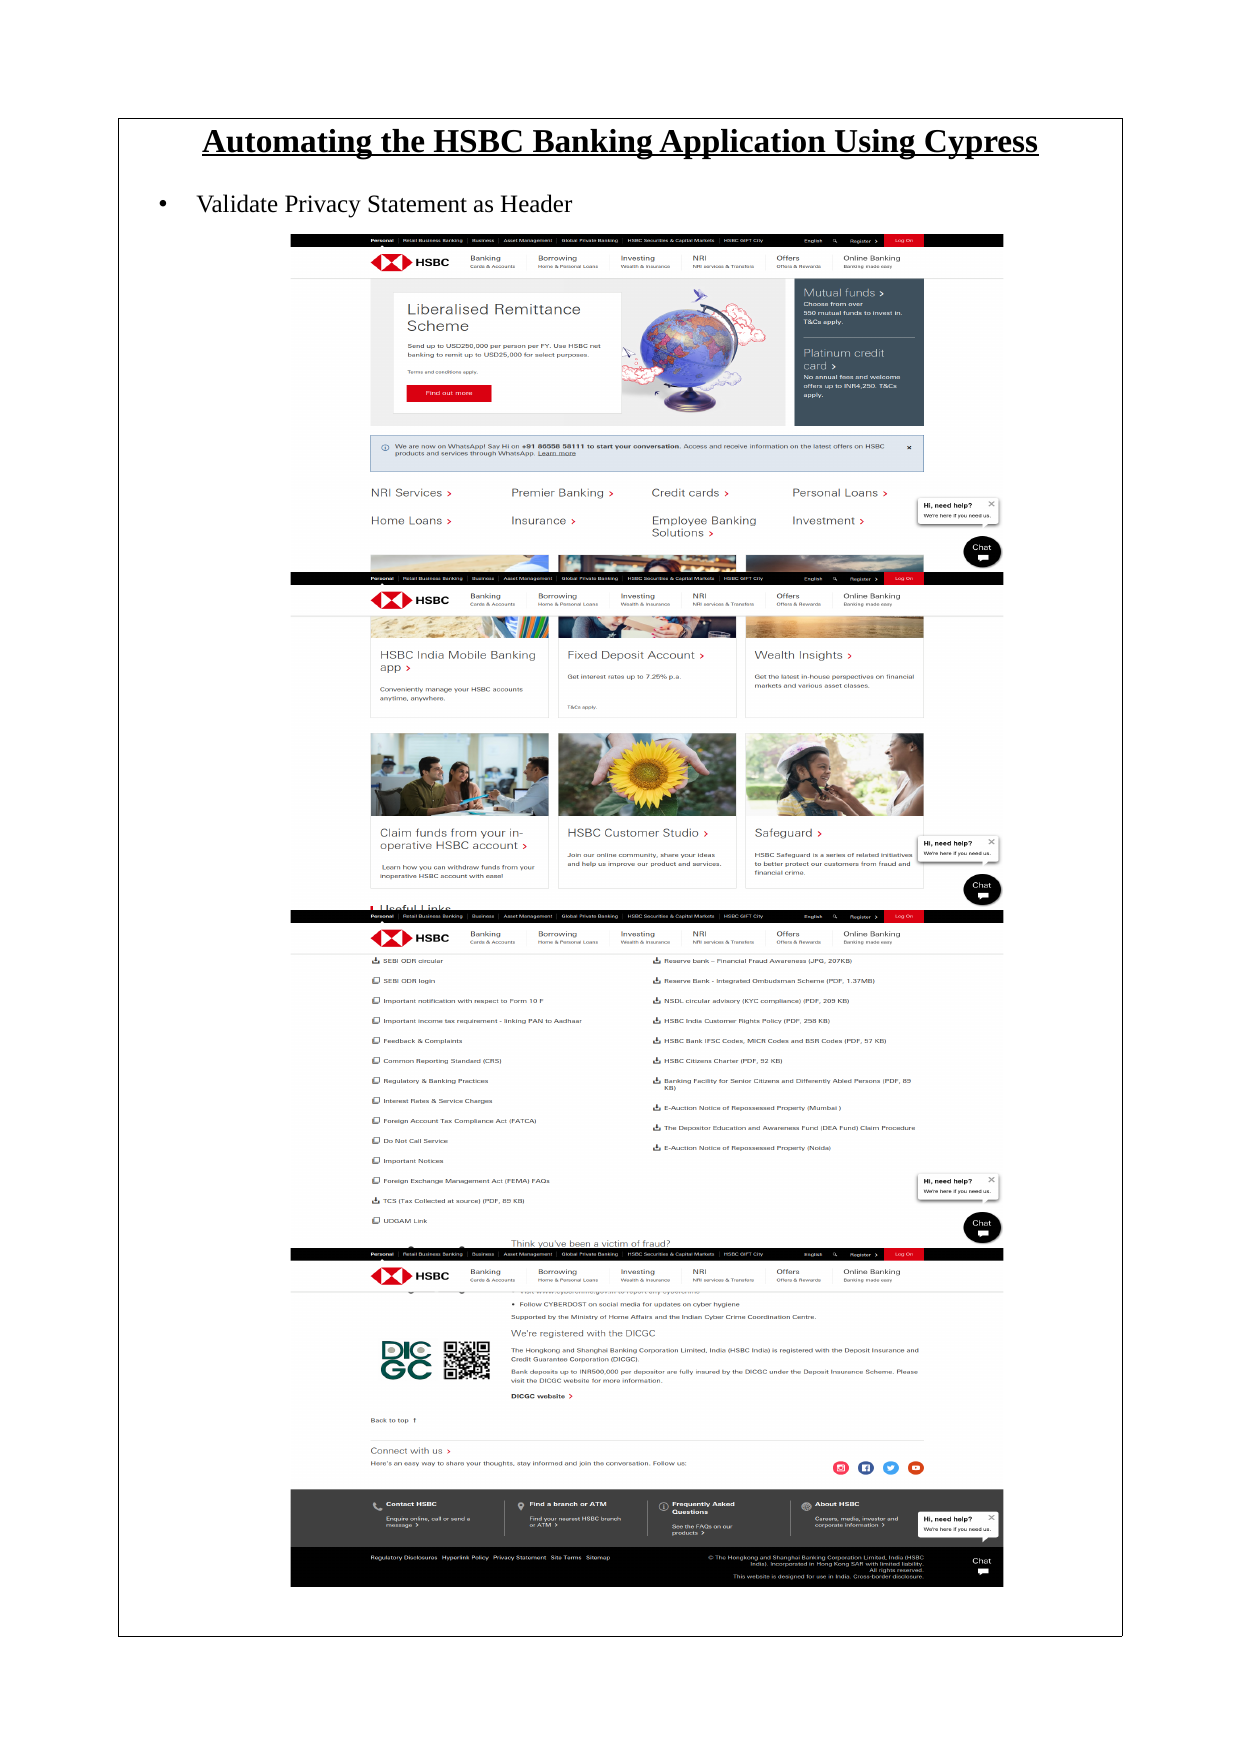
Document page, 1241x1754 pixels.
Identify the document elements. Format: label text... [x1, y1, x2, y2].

list Validate Privacy Statement as Header [159, 189, 1119, 218]
picture [290, 234, 1004, 1587]
